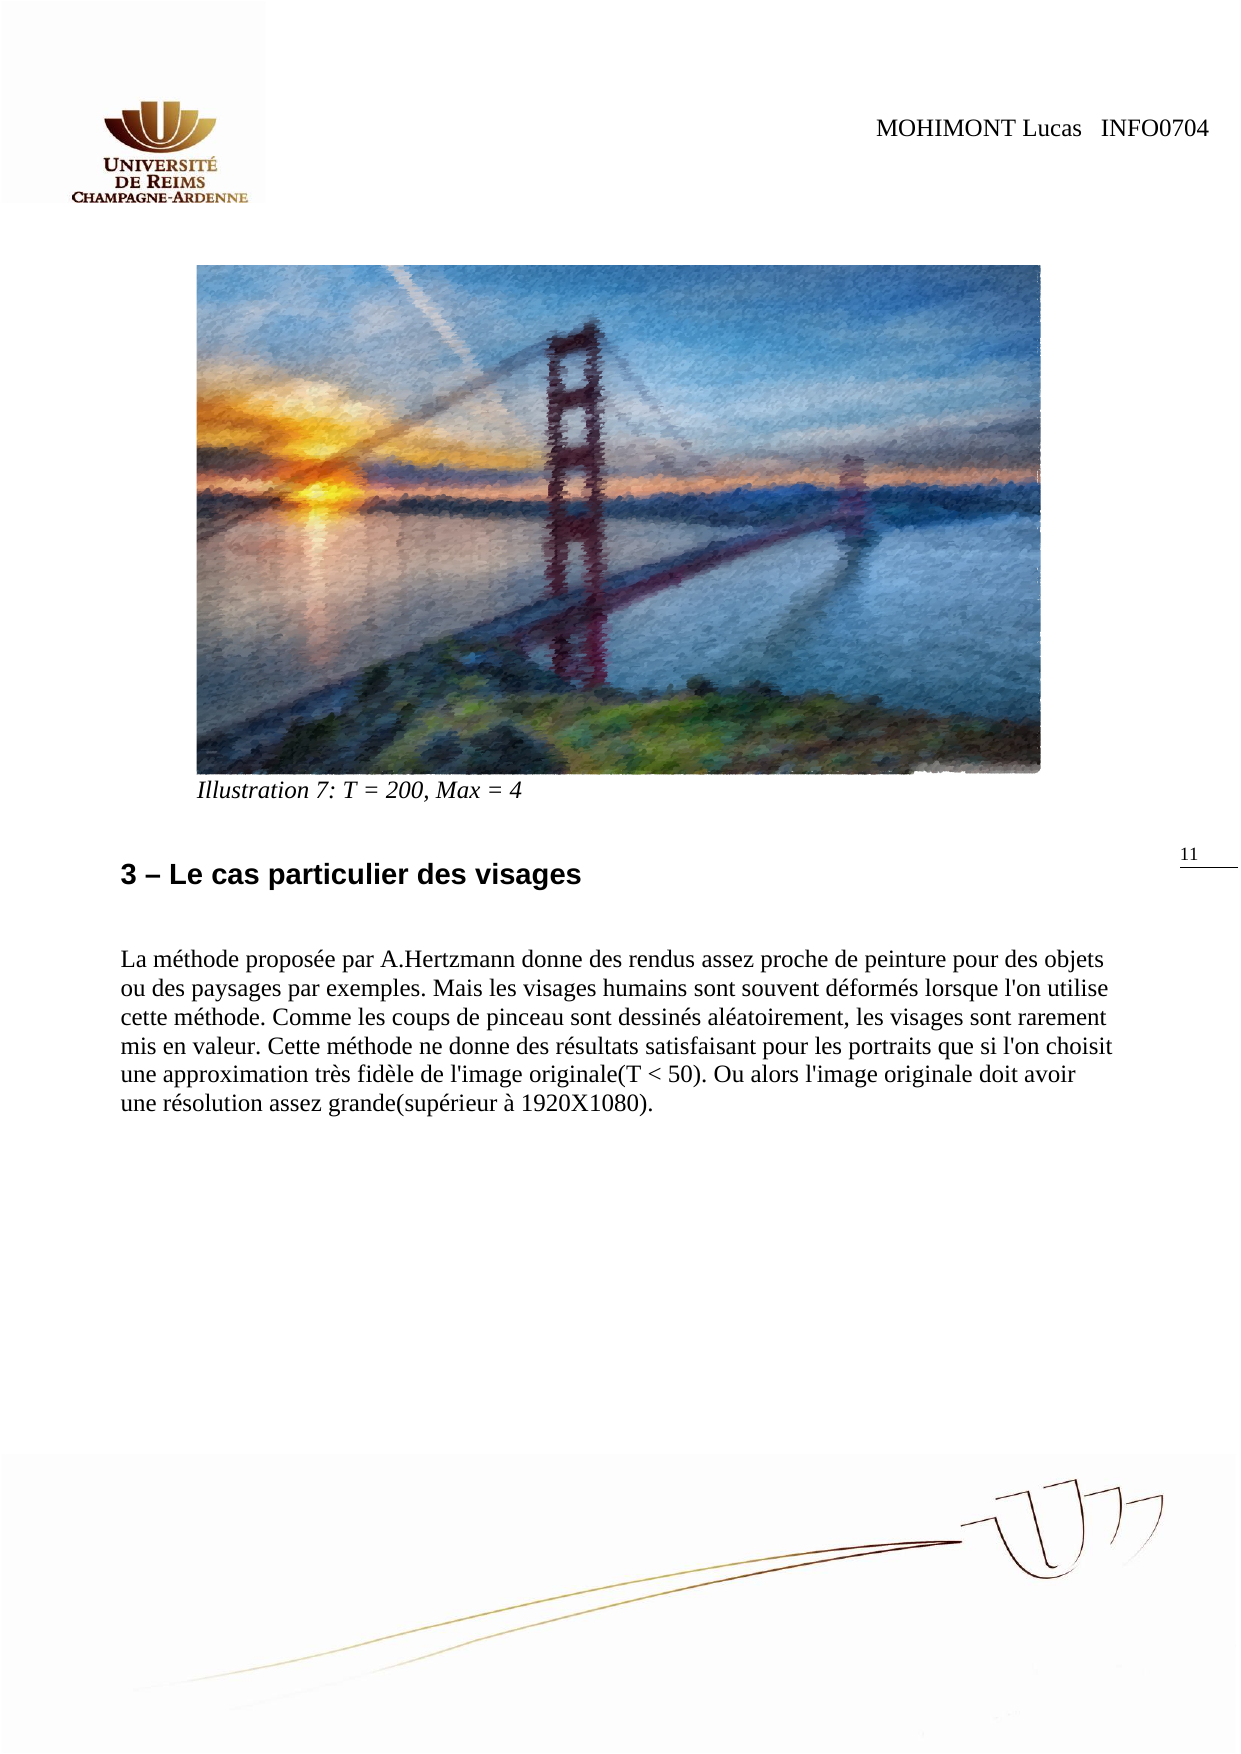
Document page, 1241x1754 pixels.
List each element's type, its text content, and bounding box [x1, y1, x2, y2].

picture [1, 1, 265, 203]
table_header Présentation du sujet Pour le projet du module de traitement d'image, j'ai choisit d'implémenter une méthode de rendu non-photoréaliste. Aaron Hertzmann propose dans son article,« Painterly Rendering with Curved Brush Strokes of Multiples Sizes » , une méthode pour créer des images ayant l'apparence de peintures à partir de photographies. Cette méthode permet de simuler les coups de pinceaux d'un peintre en fonction de différents paramètres qui seront exposés plus loin. Ces paramètres permettent de donner un style de peinture précis à une image. I - Résumé de l'article 1 – Méthode principale Cet algorithme va simuler les méthodes utiliser par les peintres pour générer une image ayant l'aspect d'une peinture. L'image sera organisé en un ensemble de couche qui seront peintes successivement. Chaque couches sera associées à une taille de pinceau constante. La couche ayant la plus grande taille de pinceau est peinte en première, puis ensuite nous affinons les détails de l'image en peignant les couches ayant des tailles de pinceau plus petites. Chaque couches sera peinte à partir d'une version lissée de l'image originale. Nous avons gardés le choix du filtre de Gauss comme méthode de lissage de l'image. A.Hertzmann précise que la diffusion non linéaire peut être utilisé à la place du filtre de Gauss pour obtenir de meilleur résultat. Une couche est formée par un ensemble de coups de pinceaux et chaque coups de pinceaux est représentés par un ensemble de points de contrôles formant une B-Spline. Le calcul des points de contrôles se fait à partir du gradient de la luminance de l'image lissée. 2 – Sélection des coups de pinceau Une couche est donc un ensemble de coups de pinceaux. Nous devons parcourir l'image pour sélectionner les coordonnées de départ de chaque coups de pinceau. Une fois les points de contrôles des coups de pinceau calculés, nous pouvons peindre chaque coups dans un ordre aléatoire. Nous avons besoin d'abord de calculer la différence entre l'image originale lissée et l'image peinte. Initialement, l'image peinte est remplis par une par une couleur constante choisie de manière à ce que l'image entière soit traité par l'algorithme. 3 – Calcul des coups de pinceau Un coup de pinceau est initialisé avec un premier point de contrôle (x,y), un rayon R constant et une couleur C constante. Cette couleur C est la couleur de l'image originale lissée aux coordonnées (x,y). Un coup de pinceau est une courbe B-Spline représentée par un ensemble de points de contrôle. Le calcul des points de contrôle s'effectue comme les calculs des termes d'une suite récurrente. On effectue ces calculs jusqu'à atteindre le nombre maximal de points de contrôle définis par l'utilisateur et également si on atteint une autre condition d'arrêt. Le calcul s'arrête prématurément si l'amplitude du gradient est nulle en un point (x,y). II – Implémentation et résultats 1 – Choix d'implémentation L'implémentation a été réalisé en C++ avec la bibliothèque OpenCV. OpenCV nous fournit les fonctions essentielles aux chargements et l'enregistrement d'image, aux calculs de gradient et au lissage d'image utilisées par les différents algorithmes présentés précédemment. Les algorithmes présentés par A.Hertzmann sont suffisamment génériques pour nous laisser choisir des structures de données adaptés. Les rayons des pinceaux simulés par l'algorithme de rendu sont calculés à partir de 3 constantes : le rayon maximum du pinceau, un facteur qui permettra de calculer les rayons suivants à partir du rayon maximum et le nombre de rayon utilisé pour peindre l'image(c'est à dire le nombre de couches peintes successivement). Concernant le calcul de la différence entre l'image de référence lissée et l'image peinte, la différence calculée pour la première couche est fixée à la constante 2*T, de manière à ce que l'erreur moyenne de chaque région M soit toujours supérieure au taux d'approximation T. Ainsi l'image résultante sera peinte sur toute sa surface. La constante T est comprise entre 0 et 255 et correspondant à l'approximation à atteindre par rapport à l'image originale. Plus T est élevé, plus l'approximation sera grossière, et plus T est faible, plus l'image résultante sera fidèle à l'image d'origine. Nous avons choisit de peindre chaque coups de pinceau juste après l'avoir calculé, ce qui évite des stockages inutiles. Nous utilisons un Z-Buffer pour peindre les coups de pinceau de manière aléatoire mais aussi pour réduire le nombre de coups de pinceau à calculer. Le Z-Buffer est une image en niveau de gris initialisée à 0 sur tous ses pixels. Nous attribuons à chaque coups de pinceau une valeur z aléatoire comprise entre 1 et 255. Si cette valeur z est supérieure à la valeur présente dans le Z-Buffer nous pouvons peindre le coups de pinceau, sinon ce coups de pinceau n'a pas besoin d'être calculé puisqu'il ne sera pas peint. Lorsque nous peignons l'image, nous peignons aussi dans le Z-Buffer mais avec un rayon R plus petit pour éviter que certains coups de pinceaux ne soient trop espacé les uns des autres dans certaines zone de l'image. Par rapport à la version proposée par A.Hertzmann, il manque la gestion de la transparence entre les couches qui se superposent et aussi il manque une part d'aléatoire propre à certains style de peinture. Nous avons limité cette part d'aléatoire au minimum, en modifiant la couleur des coups de pinceau à partir du z aléatoire généré pour le Z-Buffer. Cette variation de la couleur donne à l'image un aspect moins parfait. 2 – Résultats 1 – Paramètres Les résultats dépendent des paramètres suivants : T, le seuil d'approximation de l'image, exprimé en valeur de niveaux de gris. Plus T est élevé, plus l'image peinte est grossière par rapport à l'image d'origine. Min et Max, respectivement la taille minimale et la taille maximale d'un coup de pinceau Rmax, ratio, et n : respectivement la taille maximale du pinceau(en pixels), le ratio utilisé pour calculer la taille du pinceau des couches suivantes, n le nombre de couches à peindre fc, le filtre de courbure, permet d'atténuer ou d'exagérer la courbure des coups de pinceau fo, constante utilisée pour augmenter ou diminuer la taille du noyau utilisé pour le lissage de l'image fg, constante utilisée pour augmenter ou diminuer l'espacement entre les coups de pinceau Par défaut on utilisera les valeurs suivantes : T = 100 Min = 4, Max = 16 Rmax = 8, ratio = 0.5, n = 3 fc = 1.0 fo = 1.0 fg = 1.0 2 – Approximation de l'image originale Nous ferons varier l'approximation de l'image de manière à avoir 3 résultats assez différents : L'approximation de l'image ne dépends pas que de dépends, elle dépend également de la taille maximale des coups de pinceaux et de la taille des pinceaux. On peut s'approcher d'un style pointilliste en gardant une approximation faible(T > 100) et en limitant la taille des coups de pinceau (Max < 4) : 3 – Le cas particulier des visages La méthode proposée par A.Hertzmann donne des rendus assez proche de peinture pour des objets ou des paysages par exemples. Mais les visages humains sont souvent déformés lorsque l'on utilise cette méthode. Comme les coups de pinceau sont dessinés aléatoirement, les visages sont rarement mis en valeur. Cette méthode ne donne des résultats satisfaisant pour les portraits que si l'on choisit une approximation très fidèle de l'image originale(T < 50). Ou alors l'image originale doit avoir une résolution assez grande(supérieur à 1920X1080). On peut obtenir un meilleur résultat en augmentant la résolution de l'image originale et en augmentant la taille du noyau utilisé pour le lissage : 4 – Conclusion La méthode proposée par A.Hertzmann dans son article publié en 1998 produit des résultats assez proche des peintures faites par l'Homme. Mais cette méthode a un certains nombre de limites. La modélisation des coups de pinceau est limité car les paramètres utilisés restent statiques, ce qui peut justement donner l'impression que ces images ont effectivement été générées par une machine. Cette méthode n'est pas adapté pour « peindre » des portraits, la machine n'ayant pas la capacité de reconnaître les visages, les résultats sont souvent approximatifs(voir difforme dans certains cas). Il serait intéressant de modifier cette méthode avec des techniques de reconnaissance des visages pour obtenir un résultat plus proche de la réalité. [109, 142, 1128, 803]
table_header Présentation du sujet Pour le projet du module de traitement d'image, j'ai choisit d'implémenter une méthode de rendu non-photoréaliste. Aaron Hertzmann propose dans son article,« Painterly Rendering with Curved Brush Strokes of Multiples Sizes » , une méthode pour créer des images ayant l'apparence de peintures à partir de photographies. Cette méthode permet de simuler les coups de pinceaux d'un peintre en fonction de différents paramètres qui seront exposés plus loin. Ces paramètres permettent de donner un style de peinture précis à une image. I - Résumé de l'article 1 – Méthode principale Cet algorithme va simuler les méthodes utiliser par les peintres pour générer une image ayant l'aspect d'une peinture. L'image sera organisé en un ensemble de couche qui seront peintes successivement. Chaque couches sera associées à une taille de pinceau constante. La couche ayant la plus grande taille de pinceau est peinte en première, puis ensuite nous affinons les détails de l'image en peignant les couches ayant des tailles de pinceau plus petites. Chaque couches sera peinte à partir d'une version lissée de l'image originale. Nous avons gardés le choix du filtre de Gauss comme méthode de lissage de l'image. A.Hertzmann précise que la diffusion non linéaire peut être utilisé à la place du filtre de Gauss pour obtenir de meilleur résultat. Une couche est formée par un ensemble de coups de pinceaux et chaque coups de pinceaux est représentés par un ensemble de points de contrôles formant une B-Spline. Le calcul des points de contrôles se fait à partir du gradient de la luminance de l'image lissée. 2 – Sélection des coups de pinceau Une couche est donc un ensemble de coups de pinceaux. Nous devons parcourir l'image pour sélectionner les coordonnées de départ de chaque coups de pinceau. Une fois les points de contrôles des coups de pinceau calculés, nous pouvons peindre chaque coups dans un ordre aléatoire. Nous avons besoin d'abord de calculer la différence entre l'image originale lissée et l'image peinte. Initialement, l'image peinte est remplis par une par une couleur constante choisie de manière à ce que l'image entière soit traité par l'algorithme. 3 – Calcul des coups de pinceau Un coup de pinceau est initialisé avec un premier point de contrôle (x,y), un rayon R constant et une couleur C constante. Cette couleur C est la couleur de l'image originale lissée aux coordonnées (x,y). Un coup de pinceau est une courbe B-Spline représentée par un ensemble de points de contrôle. Le calcul des points de contrôle s'effectue comme les calculs des termes d'une suite récurrente. On effectue ces calculs jusqu'à atteindre le nombre maximal de points de contrôle définis par l'utilisateur et également si on atteint une autre condition d'arrêt. Le calcul s'arrête prématurément si l'amplitude du gradient est nulle en un point (x,y). II – Implémentation et résultats 1 – Choix d'implémentation L'implémentation a été réalisé en C++ avec la bibliothèque OpenCV. OpenCV nous fournit les fonctions essentielles aux chargements et l'enregistrement d'image, aux calculs de gradient et au lissage d'image utilisées par les différents algorithmes présentés précédemment. Les algorithmes présentés par A.Hertzmann sont suffisamment génériques pour nous laisser choisir des structures de données adaptés. Les rayons des pinceaux simulés par l'algorithme de rendu sont calculés à partir de 3 constantes : le rayon maximum du pinceau, un facteur qui permettra de calculer les rayons suivants à partir du rayon maximum et le nombre de rayon utilisé pour peindre l'image(c'est à dire le nombre de couches peintes successivement). Concernant le calcul de la différence entre l'image de référence lissée et l'image peinte, la différence calculée pour la première couche est fixée à la constante 2*T, de manière à ce que l'erreur moyenne de chaque région M soit toujours supérieure au taux d'approximation T. Ainsi l'image résultante sera peinte sur toute sa surface. La constante T est comprise entre 0 et 255 et correspondant à l'approximation à atteindre par rapport à l'image originale. Plus T est élevé, plus l'approximation sera grossière, et plus T est faible, plus l'image résultante sera fidèle à l'image d'origine. Nous avons choisit de peindre chaque coups de pinceau juste après l'avoir calculé, ce qui évite des stockages inutiles. Nous utilisons un Z-Buffer pour peindre les coups de pinceau de manière aléatoire mais aussi pour réduire le nombre de coups de pinceau à calculer. Le Z-Buffer est une image en niveau de gris initialisée à 0 sur tous ses pixels. Nous attribuons à chaque coups de pinceau une valeur z aléatoire comprise entre 1 et 255. Si cette valeur z est supérieure à la valeur présente dans le Z-Buffer nous pouvons peindre le coups de pinceau, sinon ce coups de pinceau n'a pas besoin d'être calculé puisqu'il ne sera pas peint. Lorsque nous peignons l'image, nous peignons aussi dans le Z-Buffer mais avec un rayon R plus petit pour éviter que certains coups de pinceaux ne soient trop espacé les uns des autres dans certaines zone de l'image. Par rapport à la version proposée par A.Hertzmann, il manque la gestion de la transparence entre les couches qui se superposent et aussi il manque une part d'aléatoire propre à certains style de peinture. Nous avons limité cette part d'aléatoire au minimum, en modifiant la couleur des coups de pinceau à partir du z aléatoire généré pour le Z-Buffer. Cette variation de la couleur donne à l'image un aspect moins parfait. 2 – Résultats 1 – Paramètres Les résultats dépendent des paramètres suivants : T, le seuil d'approximation de l'image, exprimé en valeur de niveaux de gris. Plus T est élevé, plus l'image peinte est grossière par rapport à l'image d'origine. Min et Max, respectivement la taille minimale et la taille maximale d'un coup de pinceau Rmax, ratio, et n : respectivement la taille maximale du pinceau(en pixels), le ratio utilisé pour calculer la taille du pinceau des couches suivantes, n le nombre de couches à peindre fc, le filtre de courbure, permet d'atténuer ou d'exagérer la courbure des coups de pinceau fo, constante utilisée pour augmenter ou diminuer la taille du noyau utilisé pour le lissage de l'image fg, constante utilisée pour augmenter ou diminuer l'espacement entre les coups de pinceau Par défaut on utilisera les valeurs suivantes : T = 100 Min = 4, Max = 16 Rmax = 8, ratio = 0.5, n = 3 fc = 1.0 fo = 1.0 fg = 1.0 2 – Approximation de l'image originale Nous ferons varier l'approximation de l'image de manière à avoir 3 résultats assez différents : L'approximation de l'image ne dépends pas que de dépends, elle dépend également de la taille maximale des coups de pinceaux et de la taille des pinceaux. On peut s'approcher d'un style pointilliste en gardant une approximation faible(T > 100) et en limitant la taille des coups de pinceau (Max < 4) : 3 – Le cas particulier des visages La méthode proposée par A.Hertzmann donne des rendus assez proche de peinture pour des objets ou des paysages par exemples. Mais les visages humains sont souvent déformés lorsque l'on utilise cette méthode. Comme les coups de pinceau sont dessinés aléatoirement, les visages sont rarement mis en valeur. Cette méthode ne donne des résultats satisfaisant pour les portraits que si l'on choisit une approximation très fidèle de l'image originale(T < 50). Ou alors l'image originale doit avoir une résolution assez grande(supérieur à 1920X1080). On peut obtenir un meilleur résultat en augmentant la résolution de l'image originale et en augmentant la taille du noyau utilisé pour le lissage : 4 – Conclusion La méthode proposée par A.Hertzmann dans son article publié en 1998 produit des résultats assez proche des peintures faites par l'Homme. Mais cette méthode a un certains nombre de limites. La modélisation des coups de pinceau est limité car les paramètres utilisés restent statiques, ce qui peut justement donner l'impression que ces images ont effectivement été générées par une machine. Cette méthode n'est pas adapté pour « peindre » des portraits, la machine n'ayant pas la capacité de reconnaître les visages, les résultats sont souvent approximatifs(voir difforme dans certains cas). Il serait intéressant de modifier cette méthode avec des techniques de reconnaissance des visages pour obtenir un résultat plus proche de la réalité. [109, 804, 1128, 1453]
picture [1, 1454, 1236, 1753]
picture [196, 265, 1041, 775]
